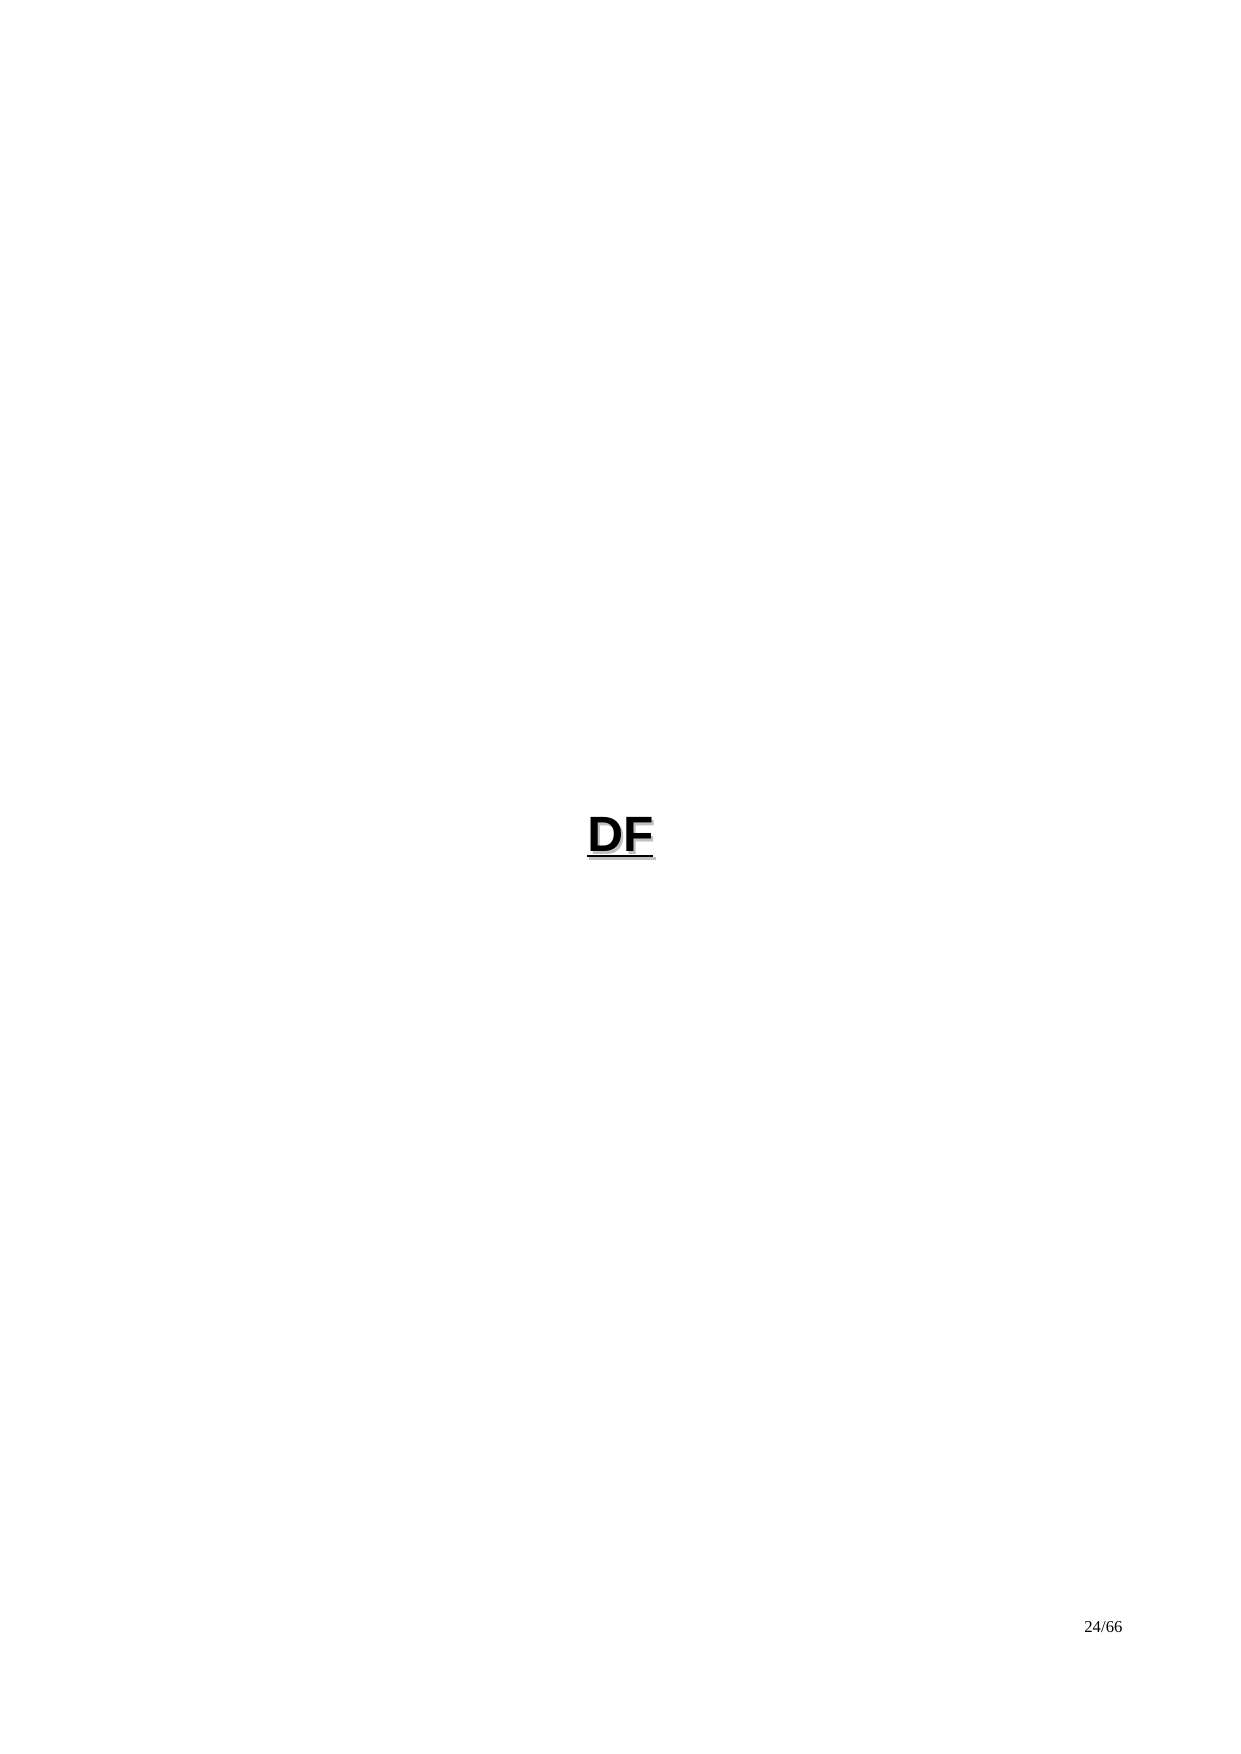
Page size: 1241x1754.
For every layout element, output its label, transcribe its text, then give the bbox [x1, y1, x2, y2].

subtitle DF [118, 805, 1122, 862]
